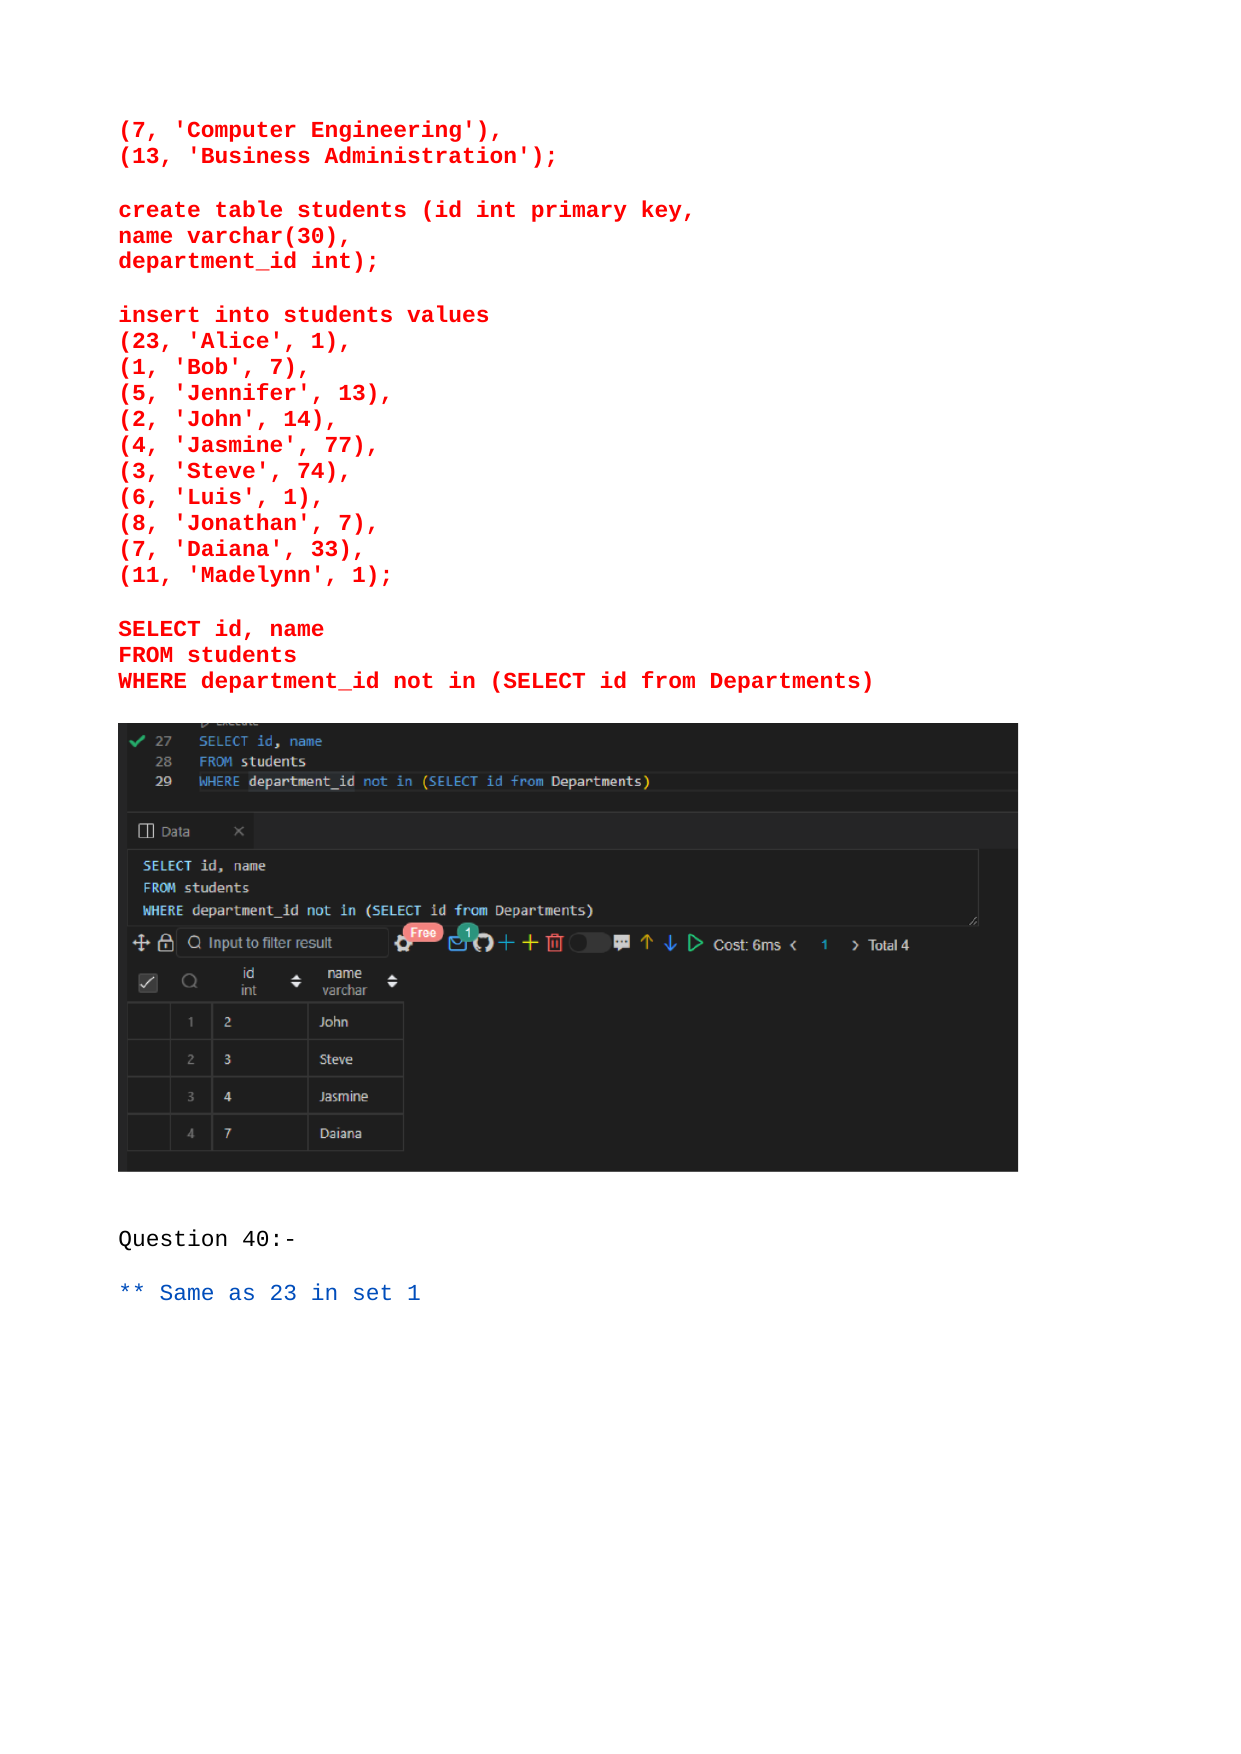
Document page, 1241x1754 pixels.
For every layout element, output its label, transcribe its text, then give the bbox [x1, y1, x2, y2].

text (6, 'Luis', 1), [118, 485, 1122, 511]
text (13, 'Business Administration'); [118, 144, 1122, 170]
text department_id int); [118, 250, 1122, 276]
text Question 40:- [118, 1227, 1122, 1253]
text (7, 'Daiana', 33), [118, 537, 1122, 563]
text ** Same as 23 in set 1 [118, 1281, 1122, 1307]
text WHERE department_id not in (SELECT id from Departments) [118, 669, 1122, 695]
text (4, 'Jasmine', 77), [118, 433, 1122, 459]
text (7, 'Computer Engineering'), [118, 118, 1122, 144]
text name varchar(30), [118, 224, 1122, 250]
text SELECT id, name [118, 617, 1122, 643]
text create table students (id int primary key, [118, 198, 1122, 224]
text (23, 'Alice', 1), [118, 330, 1122, 356]
text (8, 'Jonathan', 7), [118, 511, 1122, 537]
text (3, 'Steve', 74), [118, 459, 1122, 485]
text (1, 'Bob', 7), [118, 356, 1122, 382]
text (11, 'Madelynn', 1); [118, 563, 1122, 589]
text insert into students values [118, 304, 1122, 330]
text FROM students [118, 643, 1122, 669]
text (2, 'John', 14), [118, 408, 1122, 433]
text (5, 'Jennifer', 13), [118, 382, 1122, 408]
